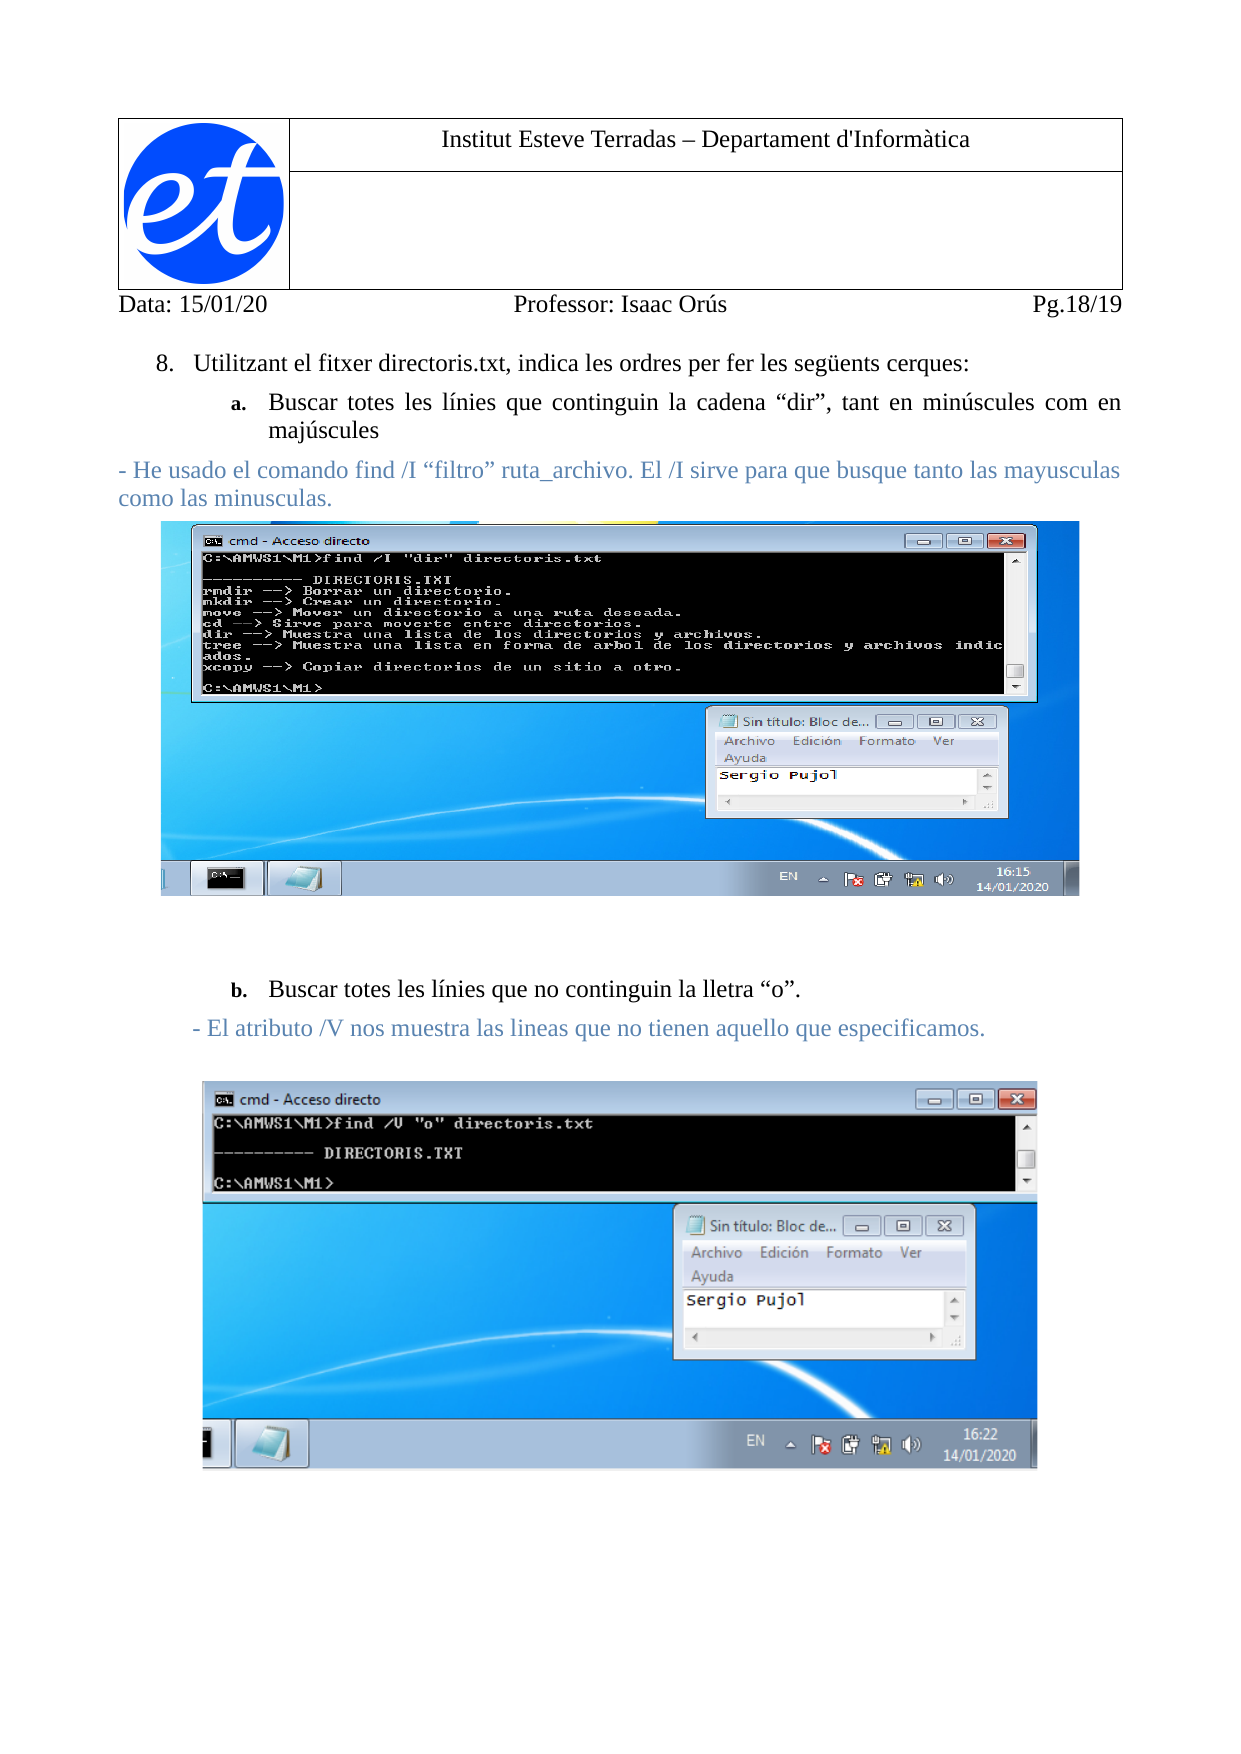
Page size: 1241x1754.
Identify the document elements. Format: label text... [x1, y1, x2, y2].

picture [202, 1081, 1038, 1471]
picture [160, 521, 1080, 896]
list Utilitzant el fitxer directoris.txt, indica les ordres per fer les següents cerques: [156, 348, 1122, 376]
text - He usado el comando find /I “filtro” ruta_archivo. El /I sirve para que busque tanto las mayusculas como las minusculas. [118, 455, 1122, 512]
text - El atributo /V nos muestra las lineas que no tienen aquello que especificamos. [118, 1013, 1122, 1042]
list Buscar totes les línies que continguin la cadena “dir”, tant en minúscules com en majúscules [231, 387, 1122, 444]
list Buscar totes les línies que no continguin la lletra “o”. [231, 974, 1122, 1003]
picture [123, 123, 284, 284]
